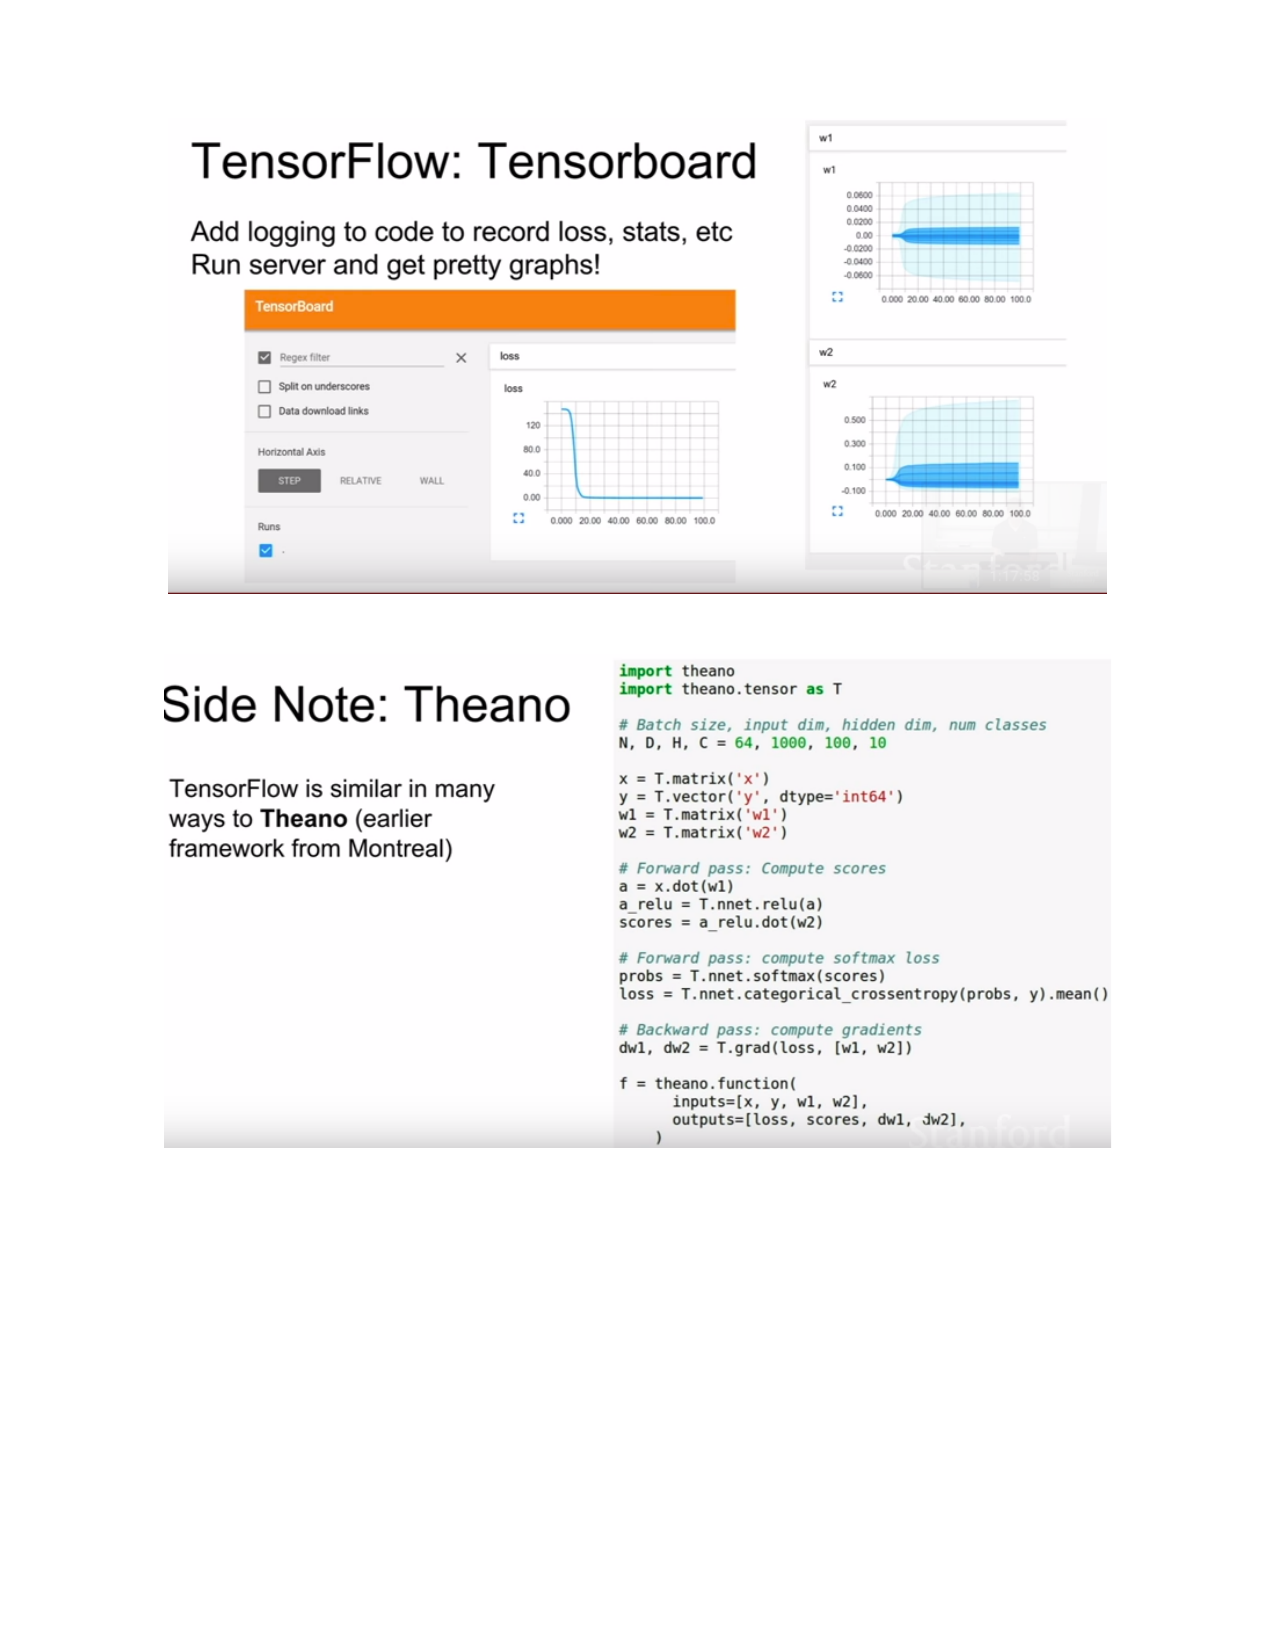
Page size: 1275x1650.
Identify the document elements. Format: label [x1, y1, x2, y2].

picture [164, 651, 1112, 1148]
picture [168, 118, 1107, 594]
